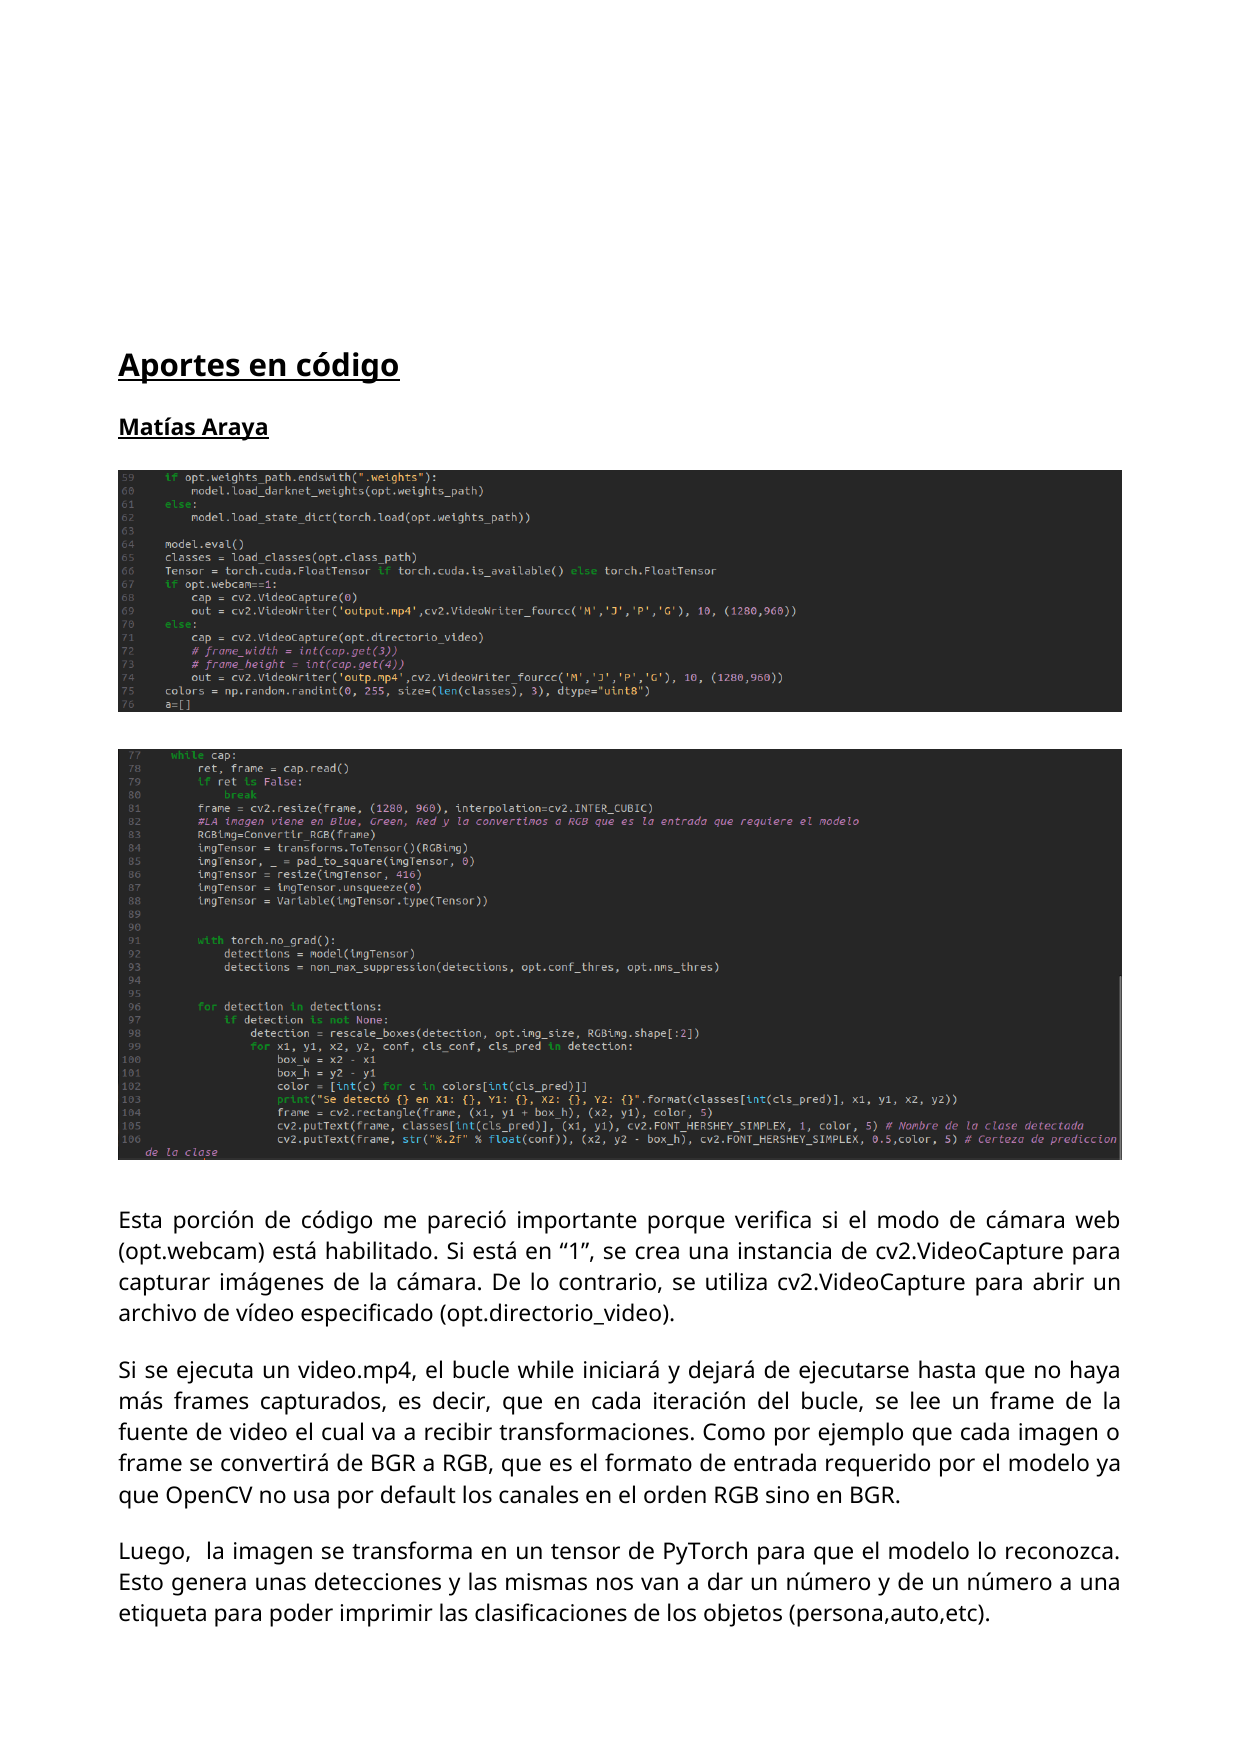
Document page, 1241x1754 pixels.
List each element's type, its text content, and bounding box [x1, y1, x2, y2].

text Aportes en código [118, 343, 1122, 386]
text Luego, la imagen se transforma en un tensor de PyTorch para que el modelo lo reconozca. Esto genera unas detecciones y las mismas nos van a dar un número y de un número a una etiqueta para poder imprimir las clasificaciones de los objetos (persona,auto,etc). [118, 1535, 1122, 1628]
text Si se ejecuta un video.mp4, el bucle while iniciará y dejará de ejecutarse hasta que no haya más frames capturados, es decir, que en cada iteración del bucle, se lee un frame de la fuente de video el cual va a recibir transformaciones. Como por ejemplo que cada imagen o frame se convertirá de BGR a RGB, que es el formato de entrada requerido por el modelo ya que OpenCV no usa por default los canales en el orden RGB sino en BGR. [118, 1353, 1122, 1510]
text Esta porción de código me pareció importante porque verifica si el modo de cámara web (opt.webcam) está habilitado. Si está en “1”, se crea una instancia de cv2.VideoCapture para capturar imágenes de la cámara. De lo contrario, se utiliza cv2.VideoCapture para abrir un archivo de vídeo especificado (opt.directorio_video). [118, 1160, 1122, 1328]
text Matías Araya [118, 411, 1122, 442]
picture [118, 470, 1122, 712]
picture [118, 749, 1122, 1160]
